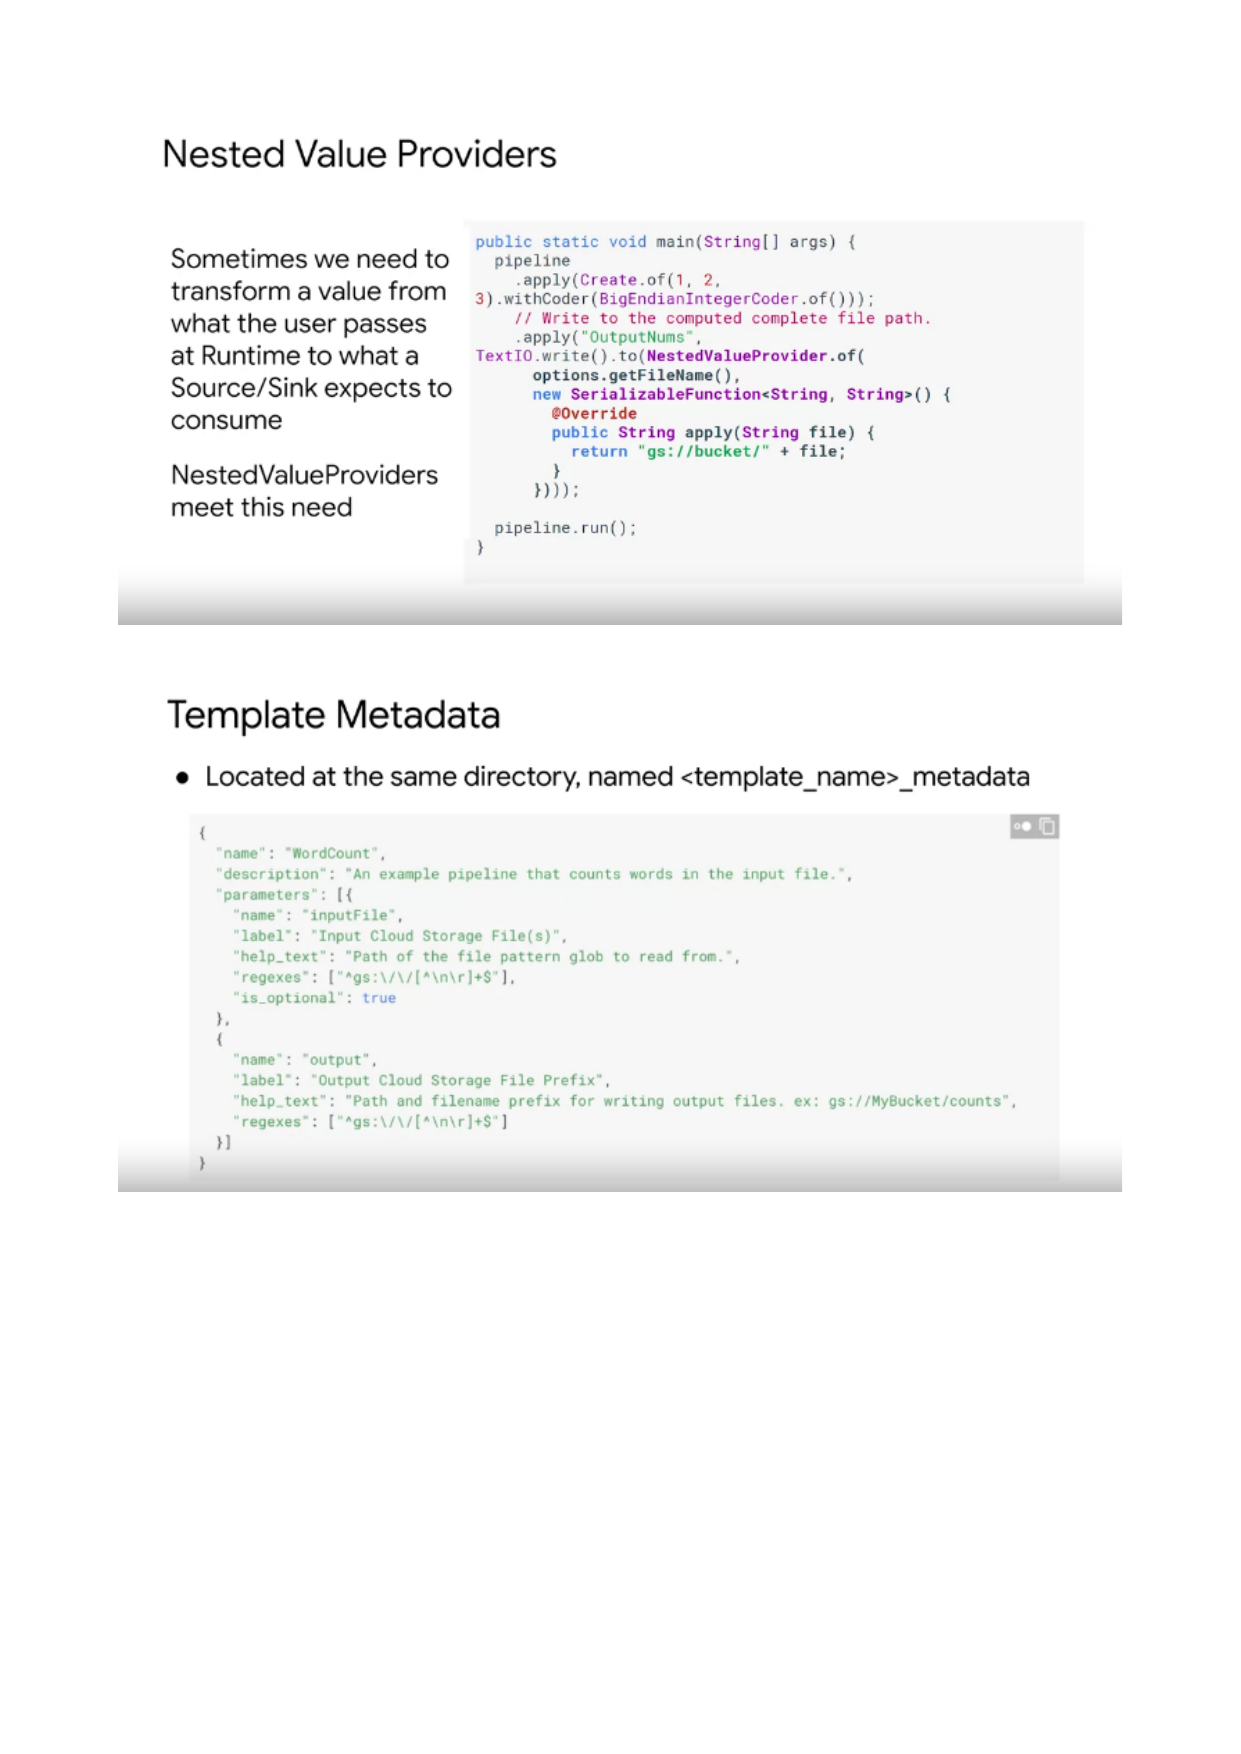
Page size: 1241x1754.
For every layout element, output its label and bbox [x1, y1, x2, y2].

picture [118, 676, 1123, 1192]
picture [118, 118, 1123, 625]
